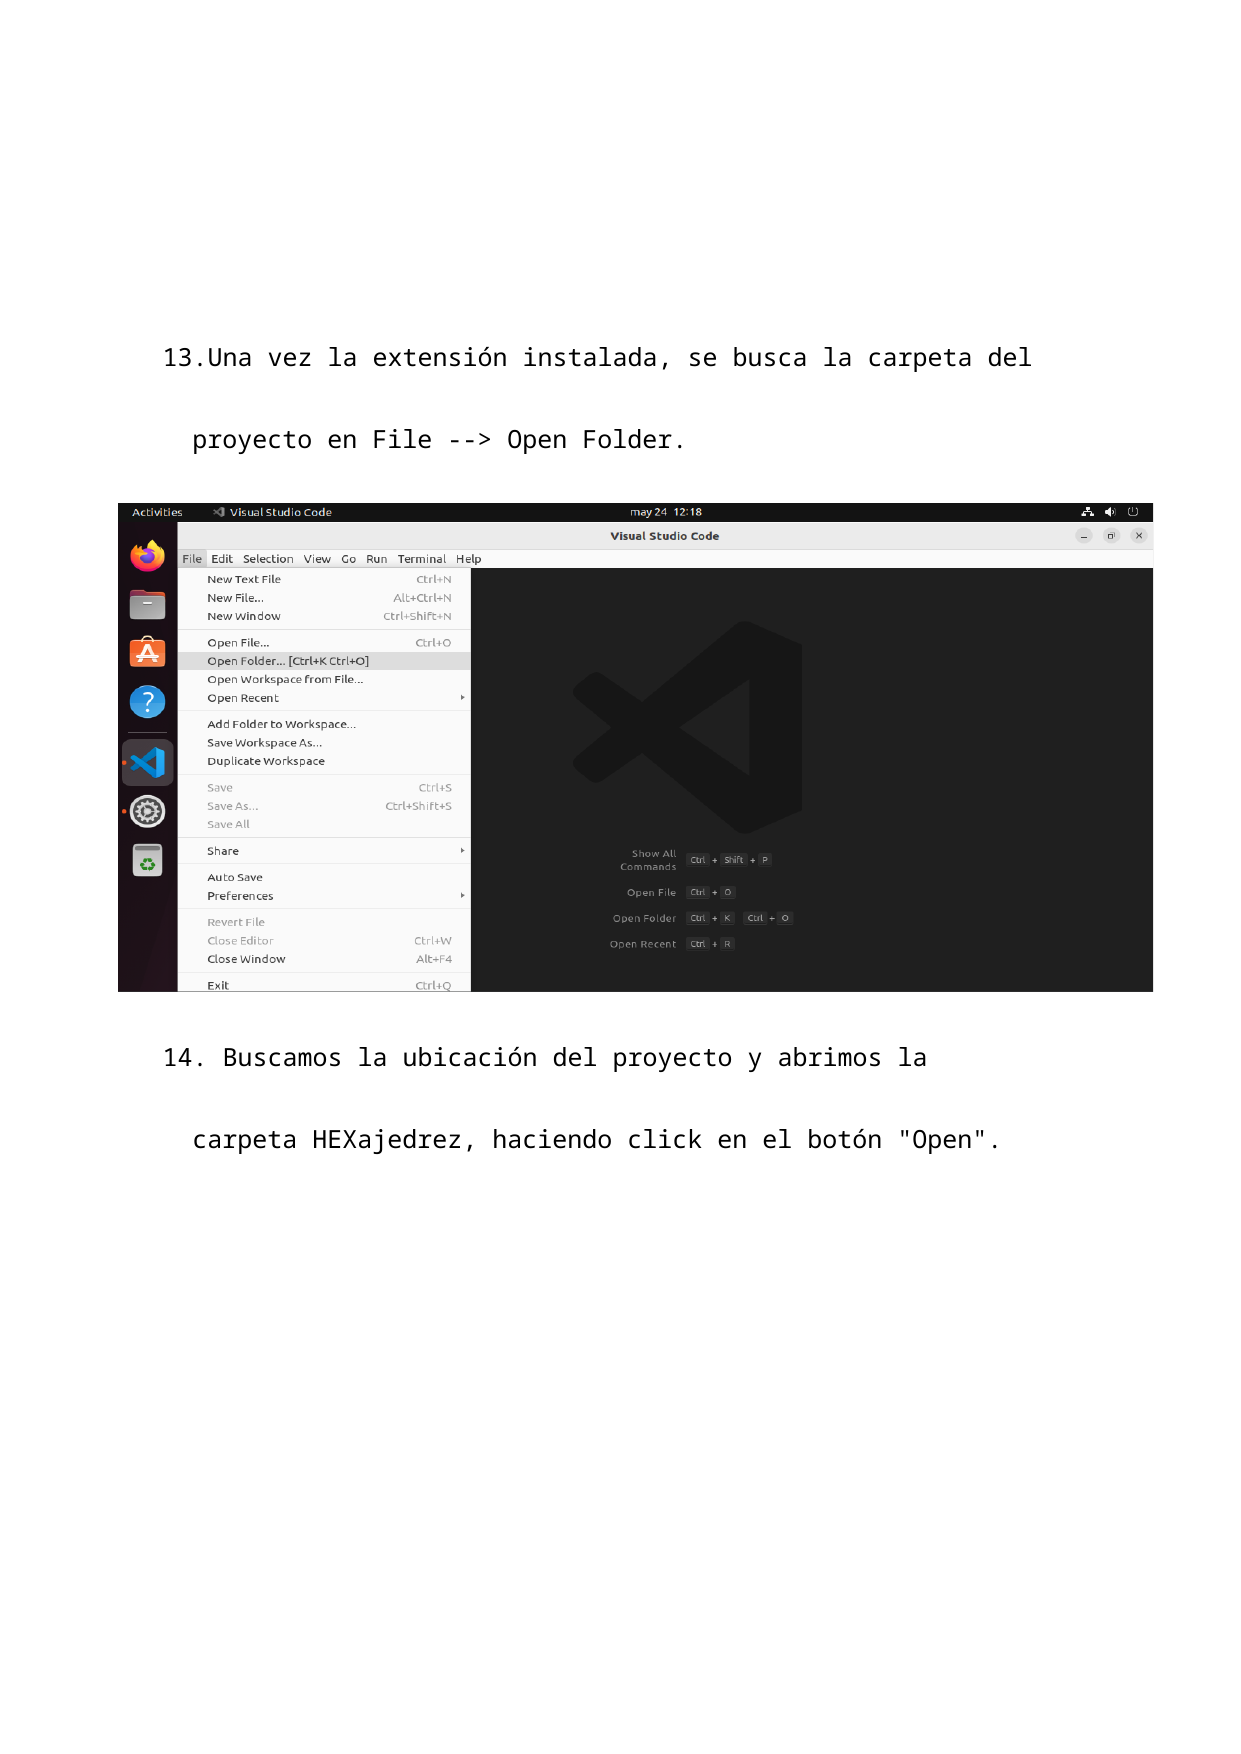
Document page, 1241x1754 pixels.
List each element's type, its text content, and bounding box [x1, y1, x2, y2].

list Una vez la extensión instalada, se busca la carpeta del proyecto en File --> Open Folder. [162, 340, 1038, 455]
picture [118, 503, 1154, 992]
list Buscamos la ubicación del proyecto y abrimos la carpeta HEXajedrez, haciendo click en el botón "Open". [162, 1040, 1038, 1155]
